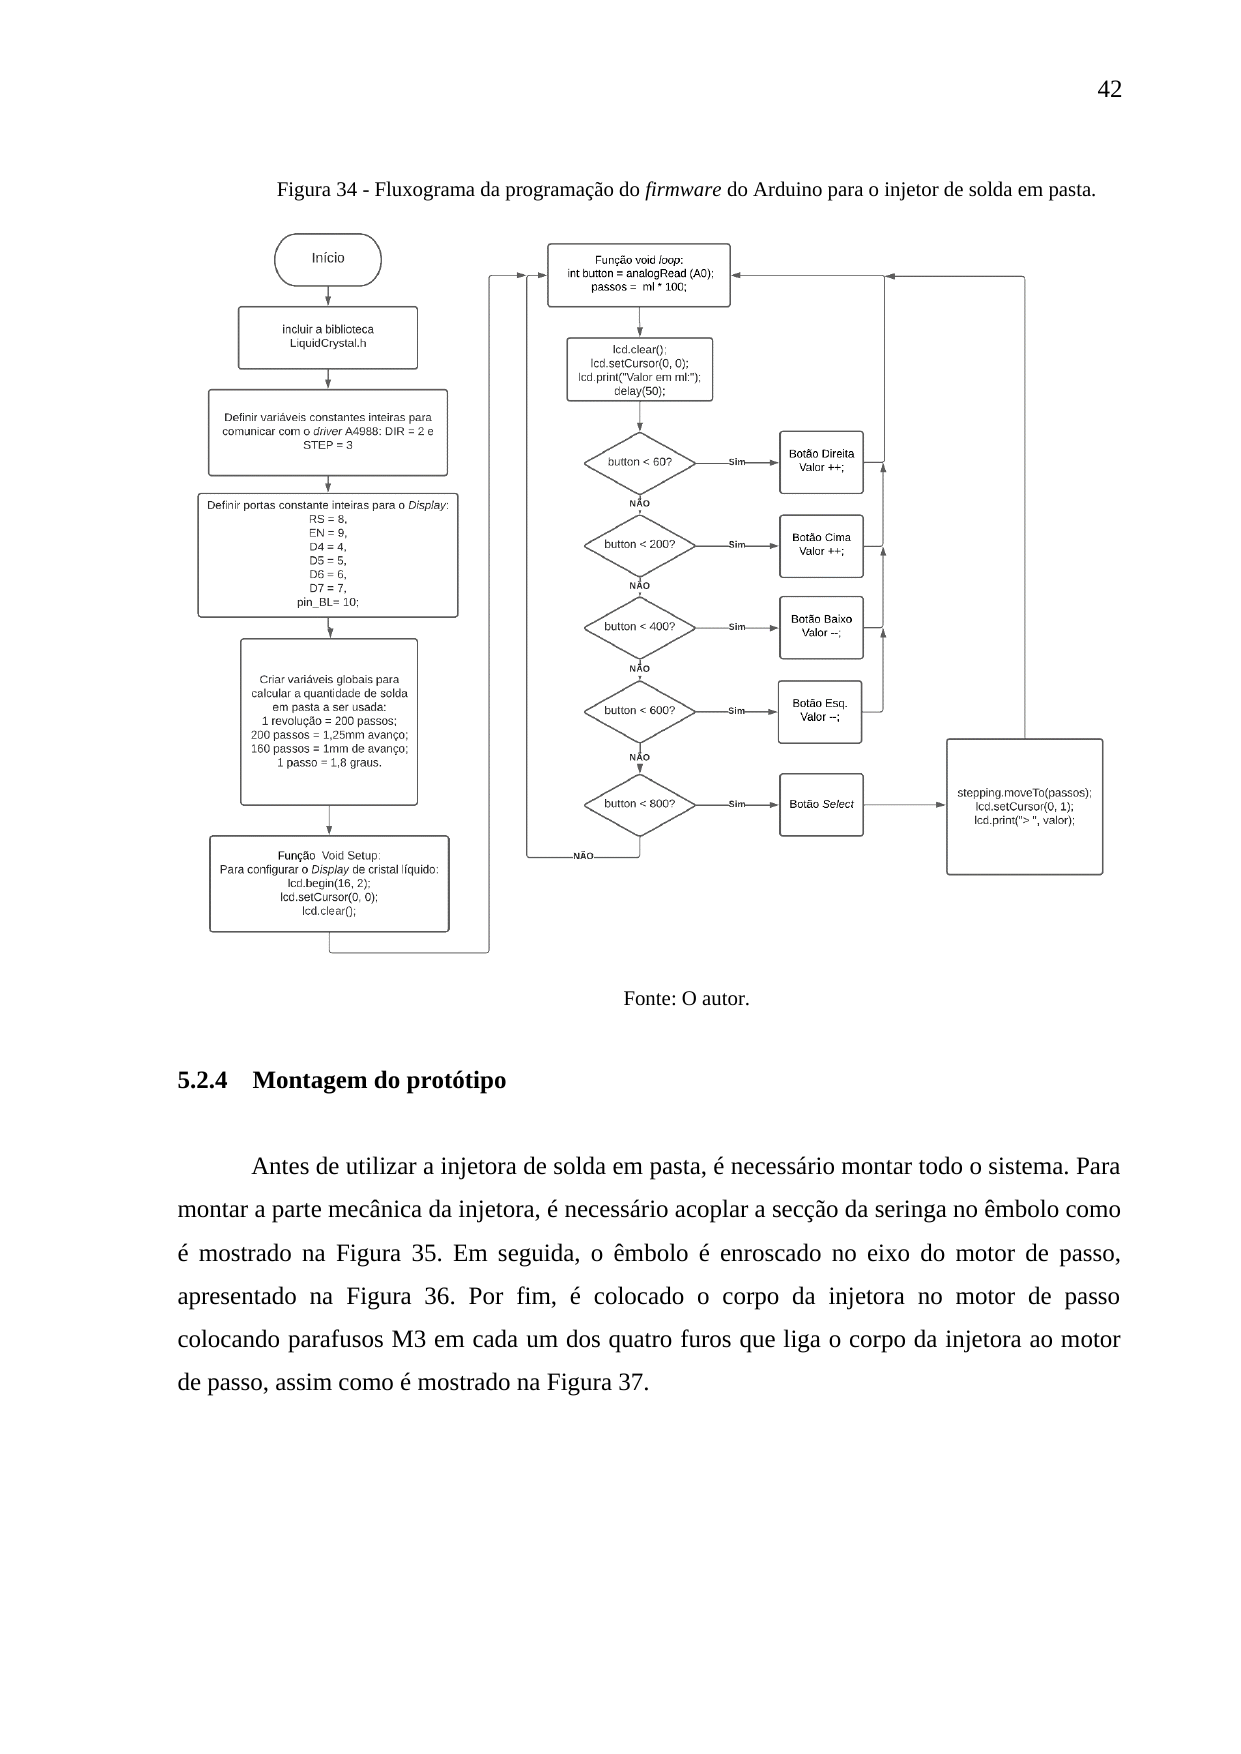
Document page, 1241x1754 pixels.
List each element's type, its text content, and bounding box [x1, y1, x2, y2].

text Fonte: O autor. [177, 986, 1122, 1010]
text Figura 34 - Fluxograma da programação do firmware do Arduino para o injetor de solda em pasta. [177, 177, 1122, 201]
text Antes de utilizar a injetora de solda em pasta, é necessário montar todo o sistema. Para montar a parte mecânica da injetora, é necessário acoplar a secção da seringa no êmbolo como é mostrado na Figura 35. Em seguida, o êmbolo é enroscado no eixo do motor de passo, apresentado na Figura 36. Por fim, é colocado o corpo da injetora no motor de passo colocando parafusos M3 em cada um dos quatro furos que liga o corpo da injetora ao motor de passo, assim como é mostrado na Figura 37. [177, 1151, 1122, 1396]
subtitle Montagem do protótipo [177, 1065, 1122, 1094]
picture [177, 213, 1123, 974]
